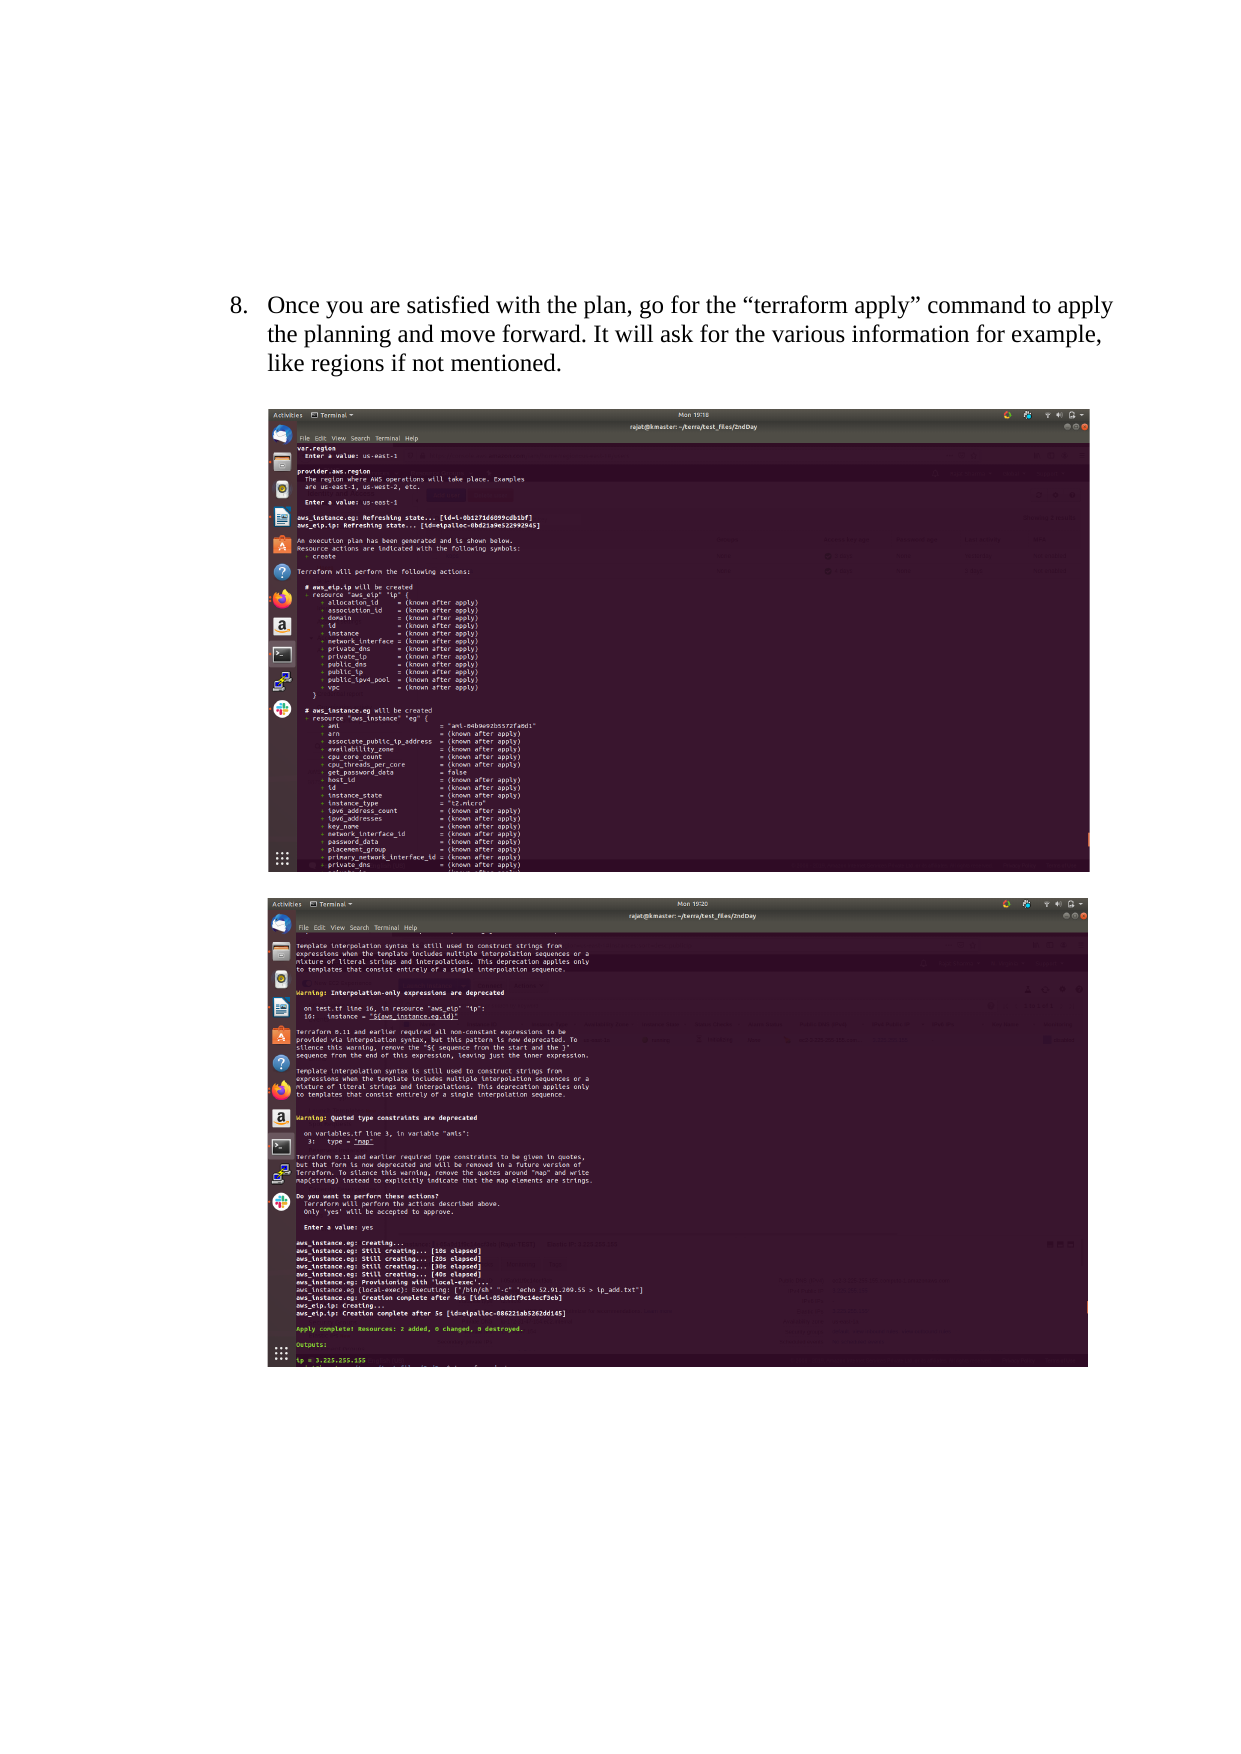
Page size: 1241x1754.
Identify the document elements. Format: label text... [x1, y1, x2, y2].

picture [267, 898, 1088, 1367]
list Once you are satisfied with the plan, go for the “terraform apply” command to apply the planning and move forward. It will ask for the various information for example, like regions if not mentioned. [229, 291, 1122, 377]
picture [268, 409, 1090, 872]
